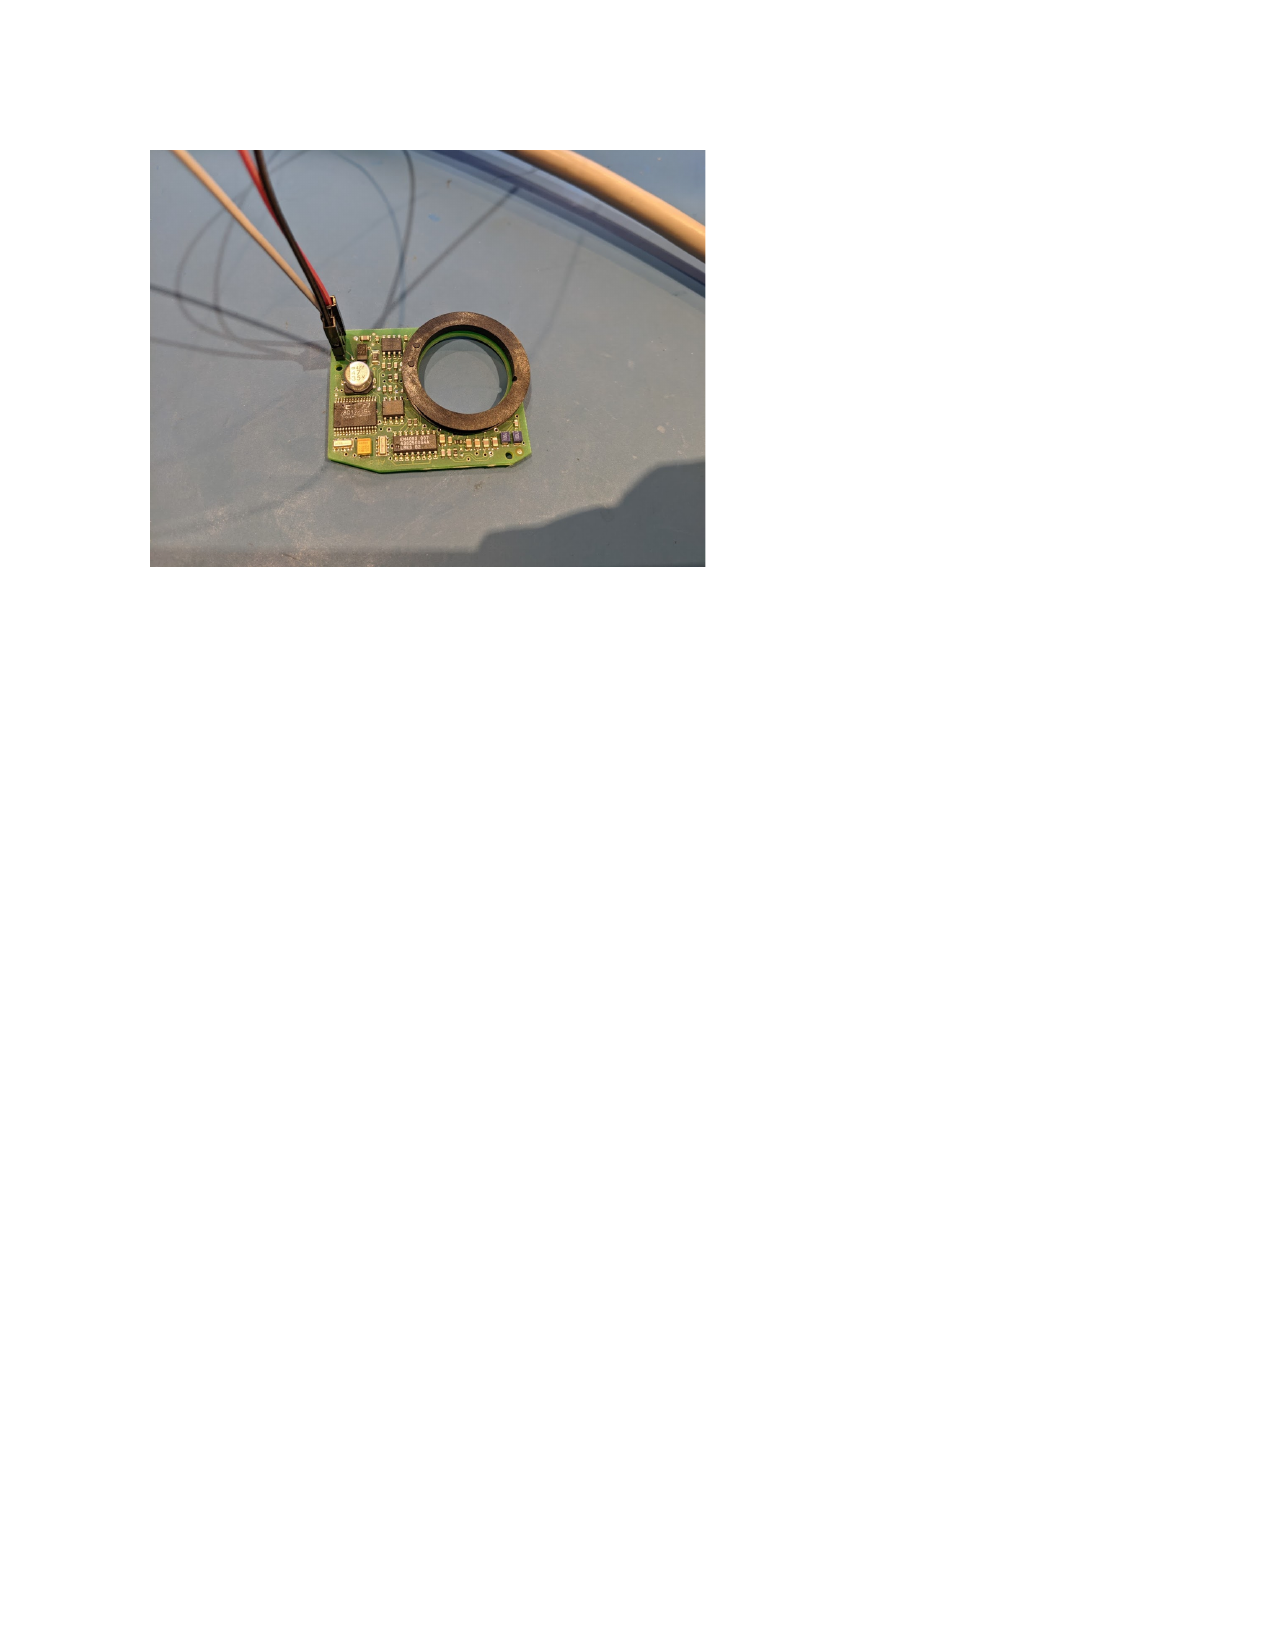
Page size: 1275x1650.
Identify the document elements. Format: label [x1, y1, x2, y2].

picture [150, 150, 706, 567]
